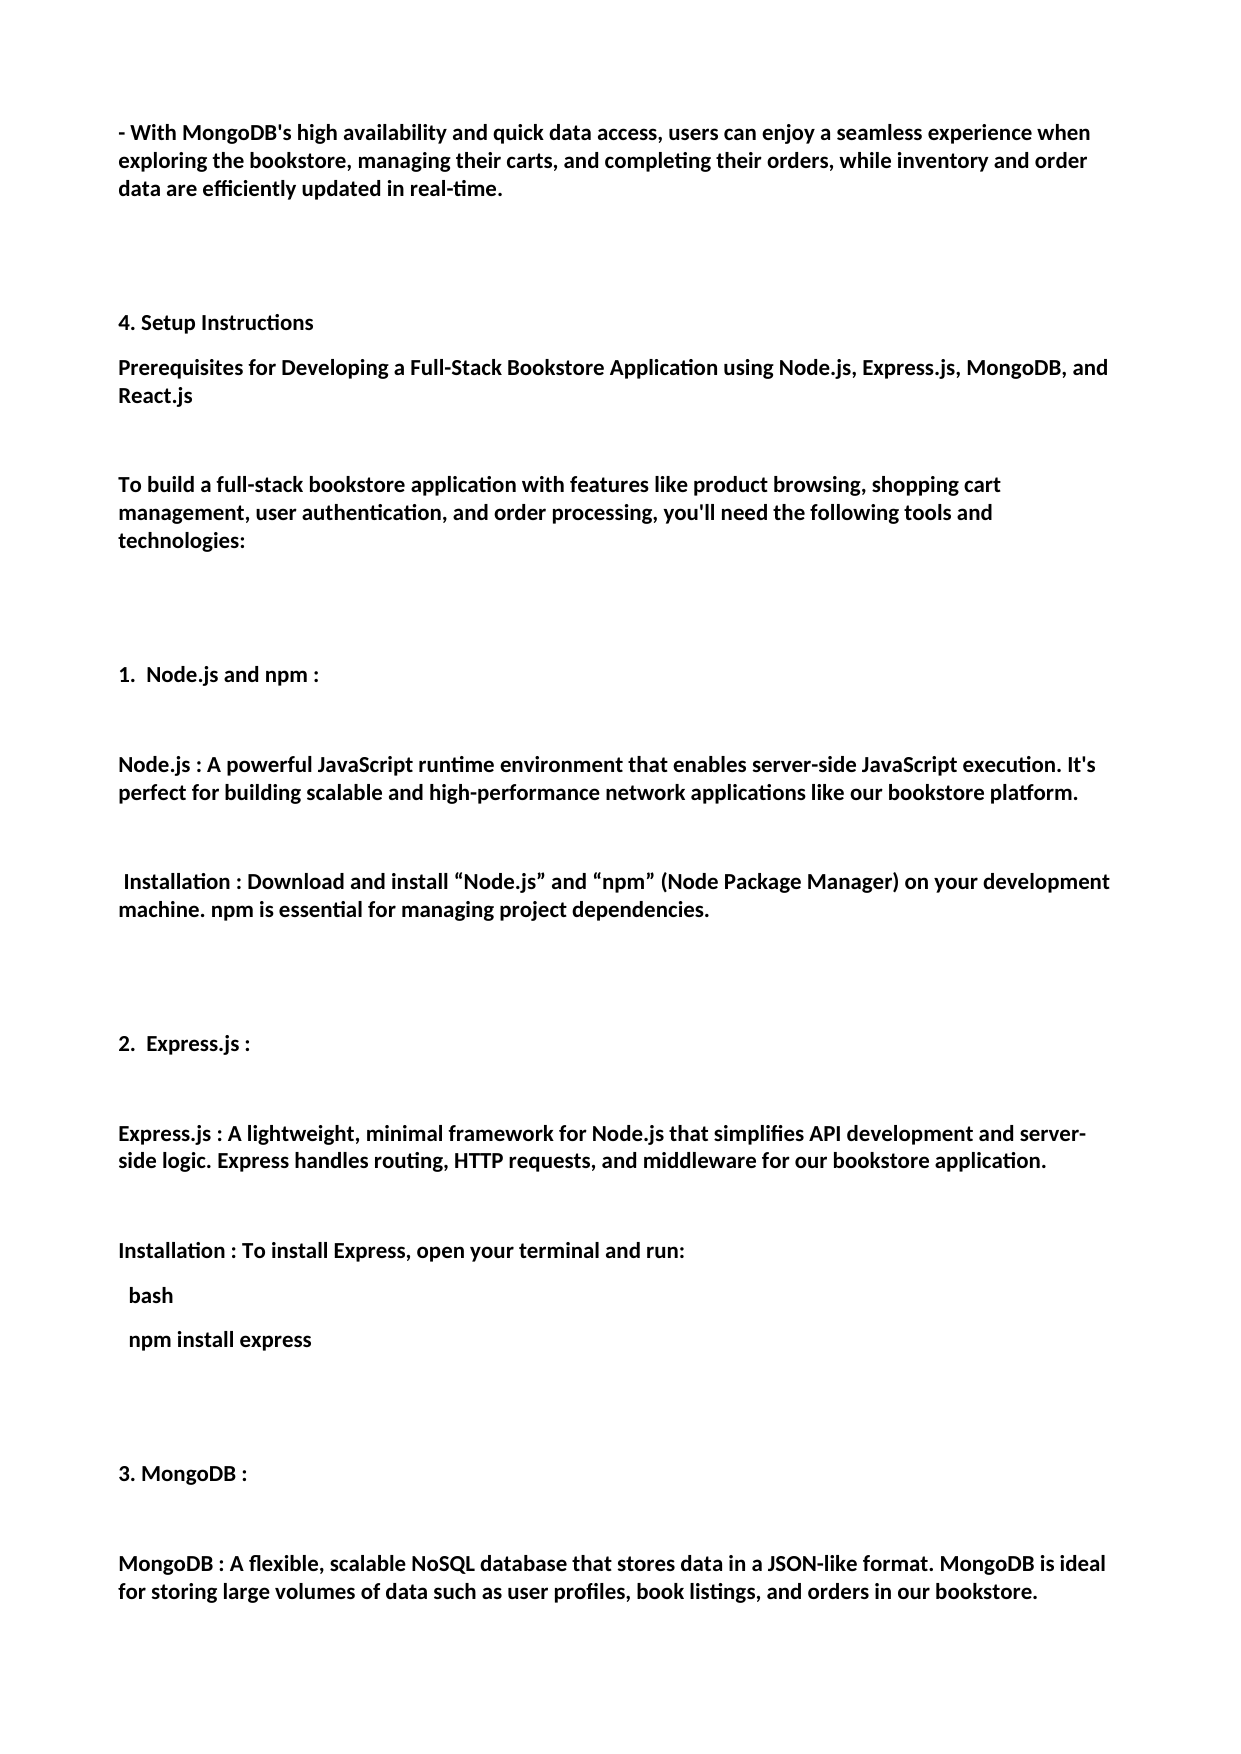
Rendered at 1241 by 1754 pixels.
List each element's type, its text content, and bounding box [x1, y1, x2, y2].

text npm install express [118, 1325, 1122, 1353]
text Express.js : A lightweight, minimal framework for Node.js that simplifies API development and server-side logic. Express handles routing, HTTP requests, and middleware for our bookstore application. [118, 1119, 1122, 1175]
text - With MongoDB's high availability and quick data access, users can enjoy a seamless experience when exploring the bookstore, managing their carts, and completing their orders, while inventory and order data are efficiently updated in real-time. [118, 118, 1122, 202]
text Node.js : A powerful JavaScript runtime environment that enables server-side JavaScript execution. It's perfect for building scalable and high-performance network applications like our bookstore platform. [118, 750, 1122, 806]
text 1. Node.js and npm : [118, 660, 1122, 688]
text MongoDB : A flexible, scalable NoSQL database that stores data in a JSON-like format. MongoDB is ideal for storing large volumes of data such as user profiles, book listings, and orders in our bookstore. [118, 1549, 1122, 1605]
text Prerequisites for Developing a Full-Stack Bookstore Application using Node.js, Express.js, MongoDB, and React.js [118, 353, 1122, 409]
text Installation : Download and install “Node.js” and “npm” (Node Package Manager) on your development machine. npm is essential for managing project dependencies. [118, 867, 1122, 923]
text 3. MongoDB : [118, 1459, 1122, 1487]
text 4. Setup Instructions [118, 308, 1122, 336]
text Installation : To install Express, open your terminal and run: [118, 1236, 1122, 1264]
text bash [118, 1281, 1122, 1309]
text 2. Express.js : [118, 1029, 1122, 1057]
text To build a full-stack bookstore application with features like product browsing, shopping cart management, user authentication, and order processing, you'll need the following tools and technologies: [118, 470, 1122, 554]
